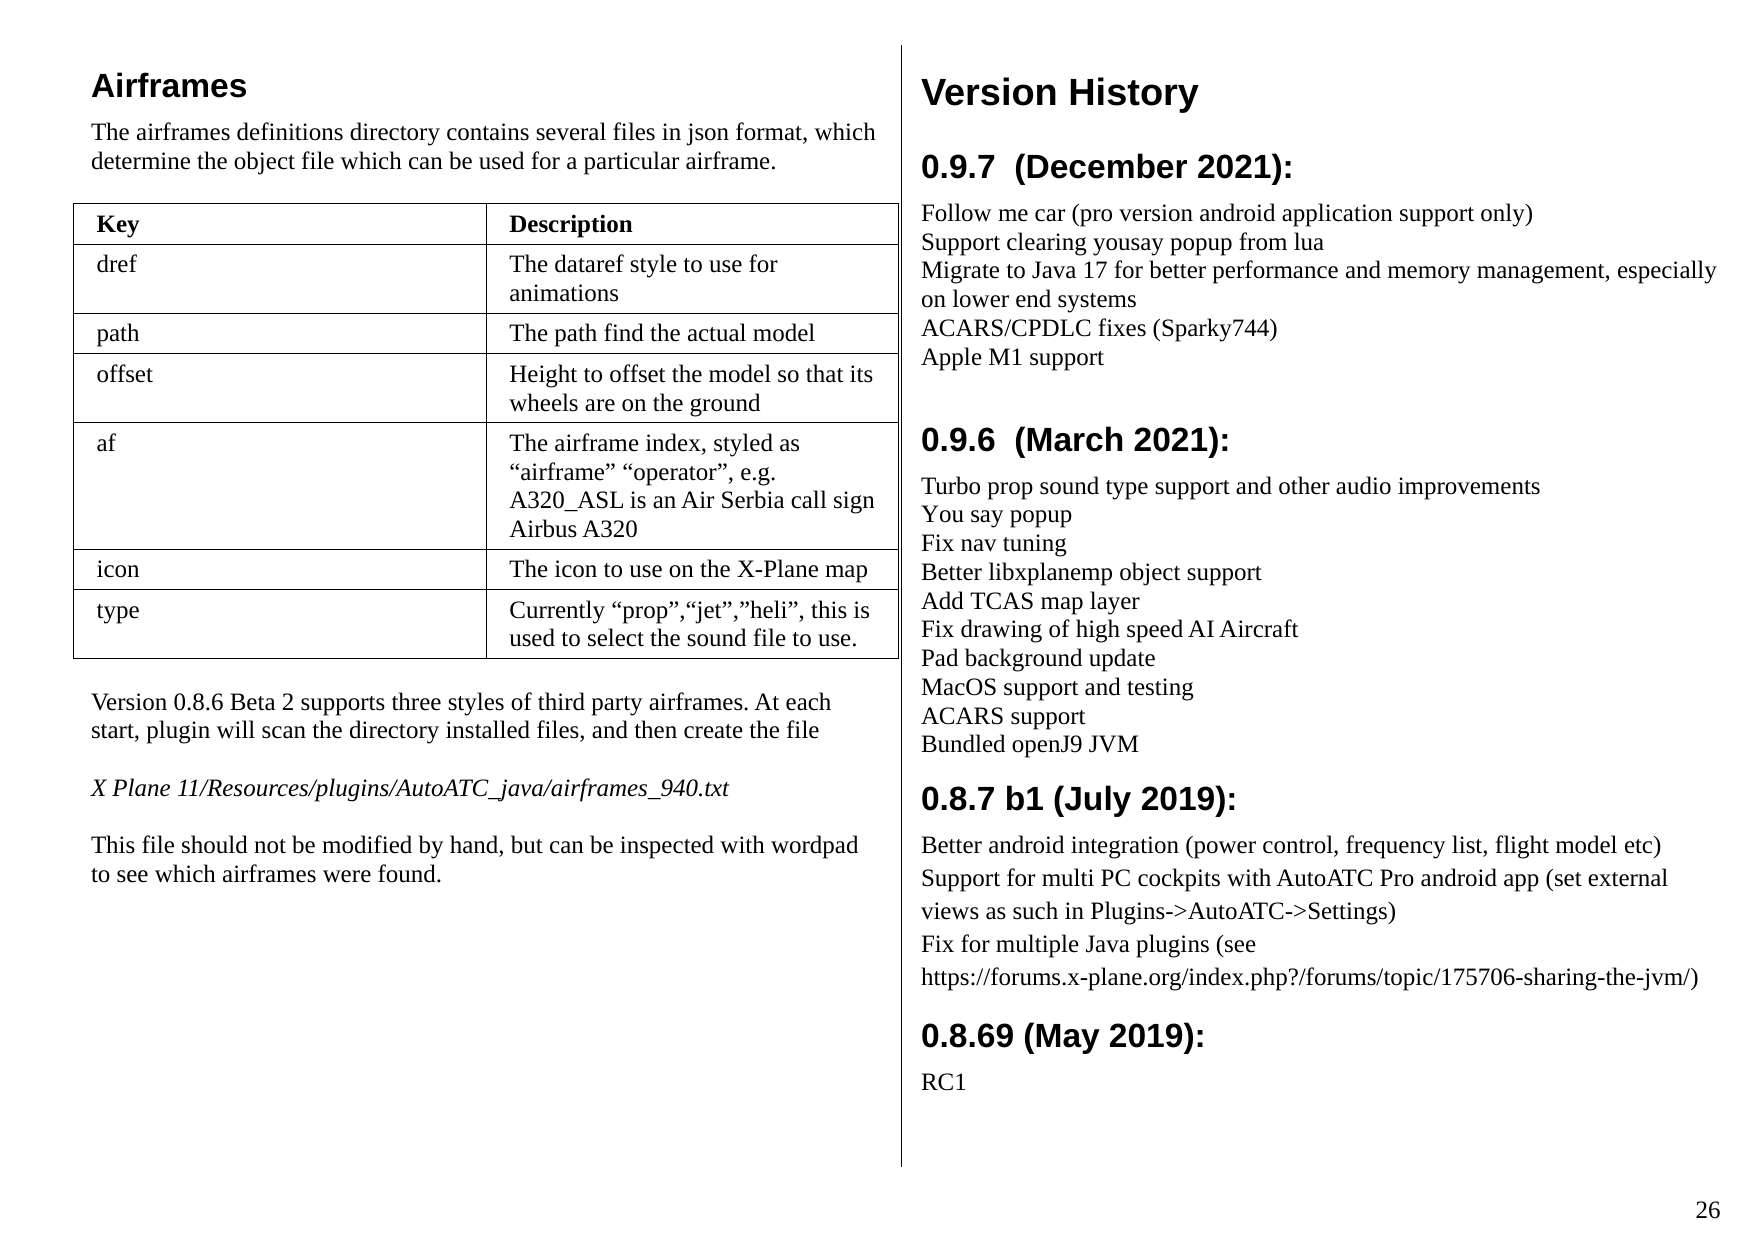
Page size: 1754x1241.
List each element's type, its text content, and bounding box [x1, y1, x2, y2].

table_cell offset [74, 354, 486, 422]
table_cell Height to offset the model so that its wheels are on the ground [487, 354, 898, 422]
subtitle Version History [921, 70, 1738, 114]
text Add TCAS map layer [921, 586, 1720, 614]
text Fix for multiple Java plugins (see https://forums.x-plane.org/index.php?/forums/topic/175706-sharing-the-jvm/) [921, 929, 1720, 991]
text Support for multi PC cockpits with AutoATC Pro android app (set external views as such in Plugins->AutoATC->Settings) [921, 863, 1720, 925]
text MacOS support and testing [921, 672, 1720, 701]
table_cell The path find the actual model [487, 314, 898, 353]
text Better libxplanemp object support [921, 557, 1720, 586]
table_cell icon [74, 550, 486, 589]
text Apple M1 support [921, 342, 1720, 370]
text The airframes definitions directory contains several files in json format, which determine the object file which can be used for a particular airframe. [91, 117, 881, 174]
subtitle Airframes [91, 66, 898, 105]
subtitle 0.8.7 b1 (July 2019): [921, 779, 1738, 818]
table_cell The icon to use on the X-Plane map [487, 550, 898, 589]
text This file should not be modified by hand, but can be inspected with wordpad to see which airframes were found. [91, 831, 881, 888]
table_cell path [74, 314, 486, 353]
text Fix drawing of high speed AI Aircraft [921, 614, 1720, 643]
table_cell type [74, 590, 486, 658]
table_header Description [487, 204, 898, 244]
subtitle 0.8.69 (May 2019): [921, 1016, 1738, 1054]
text Turbo prop sound type support and other audio improvements [921, 471, 1720, 499]
text RC1 [921, 1067, 1720, 1096]
text Fix nav tuning [921, 528, 1720, 557]
table_header Key [74, 204, 486, 244]
table_cell The airframe index, styled as “airframe” “operator”, e.g. A320_ASL is an Air Serbia call sign Airbus A320 [487, 423, 898, 549]
table_cell dref [74, 245, 486, 313]
text X Plane 11/Resources/plugins/AutoATC_java/airframes_940.txt [91, 773, 881, 802]
text Support clearing yousay popup from lua [921, 227, 1720, 255]
text You say popup [921, 499, 1720, 528]
subtitle 0.9.7 (December 2021): [921, 147, 1738, 186]
text Follow me car (pro version android application support only) [921, 198, 1720, 227]
table_cell af [74, 423, 486, 549]
table_cell The dataref style to use for animations [487, 245, 898, 313]
text Pad background update [921, 643, 1720, 672]
subtitle 0.9.6 (March 2021): [921, 420, 1738, 458]
text ACARS/CPDLC fixes (Sparky744) [921, 313, 1720, 342]
text Migrate to Java 17 for better performance and memory management, especially on lower end systems [921, 255, 1720, 313]
table_cell Currently “prop”,“jet”,”heli”, this is used to select the sound file to use. [487, 590, 898, 658]
text ACARS support [921, 701, 1720, 729]
text Bundled openJ9 JVM [921, 729, 1720, 758]
text Better android integration (power control, frequency list, flight model etc) [921, 830, 1720, 859]
text Version 0.8.6 Beta 2 supports three styles of third party airframes. At each start, plugin will scan the directory installed files, and then create the file [91, 687, 881, 744]
